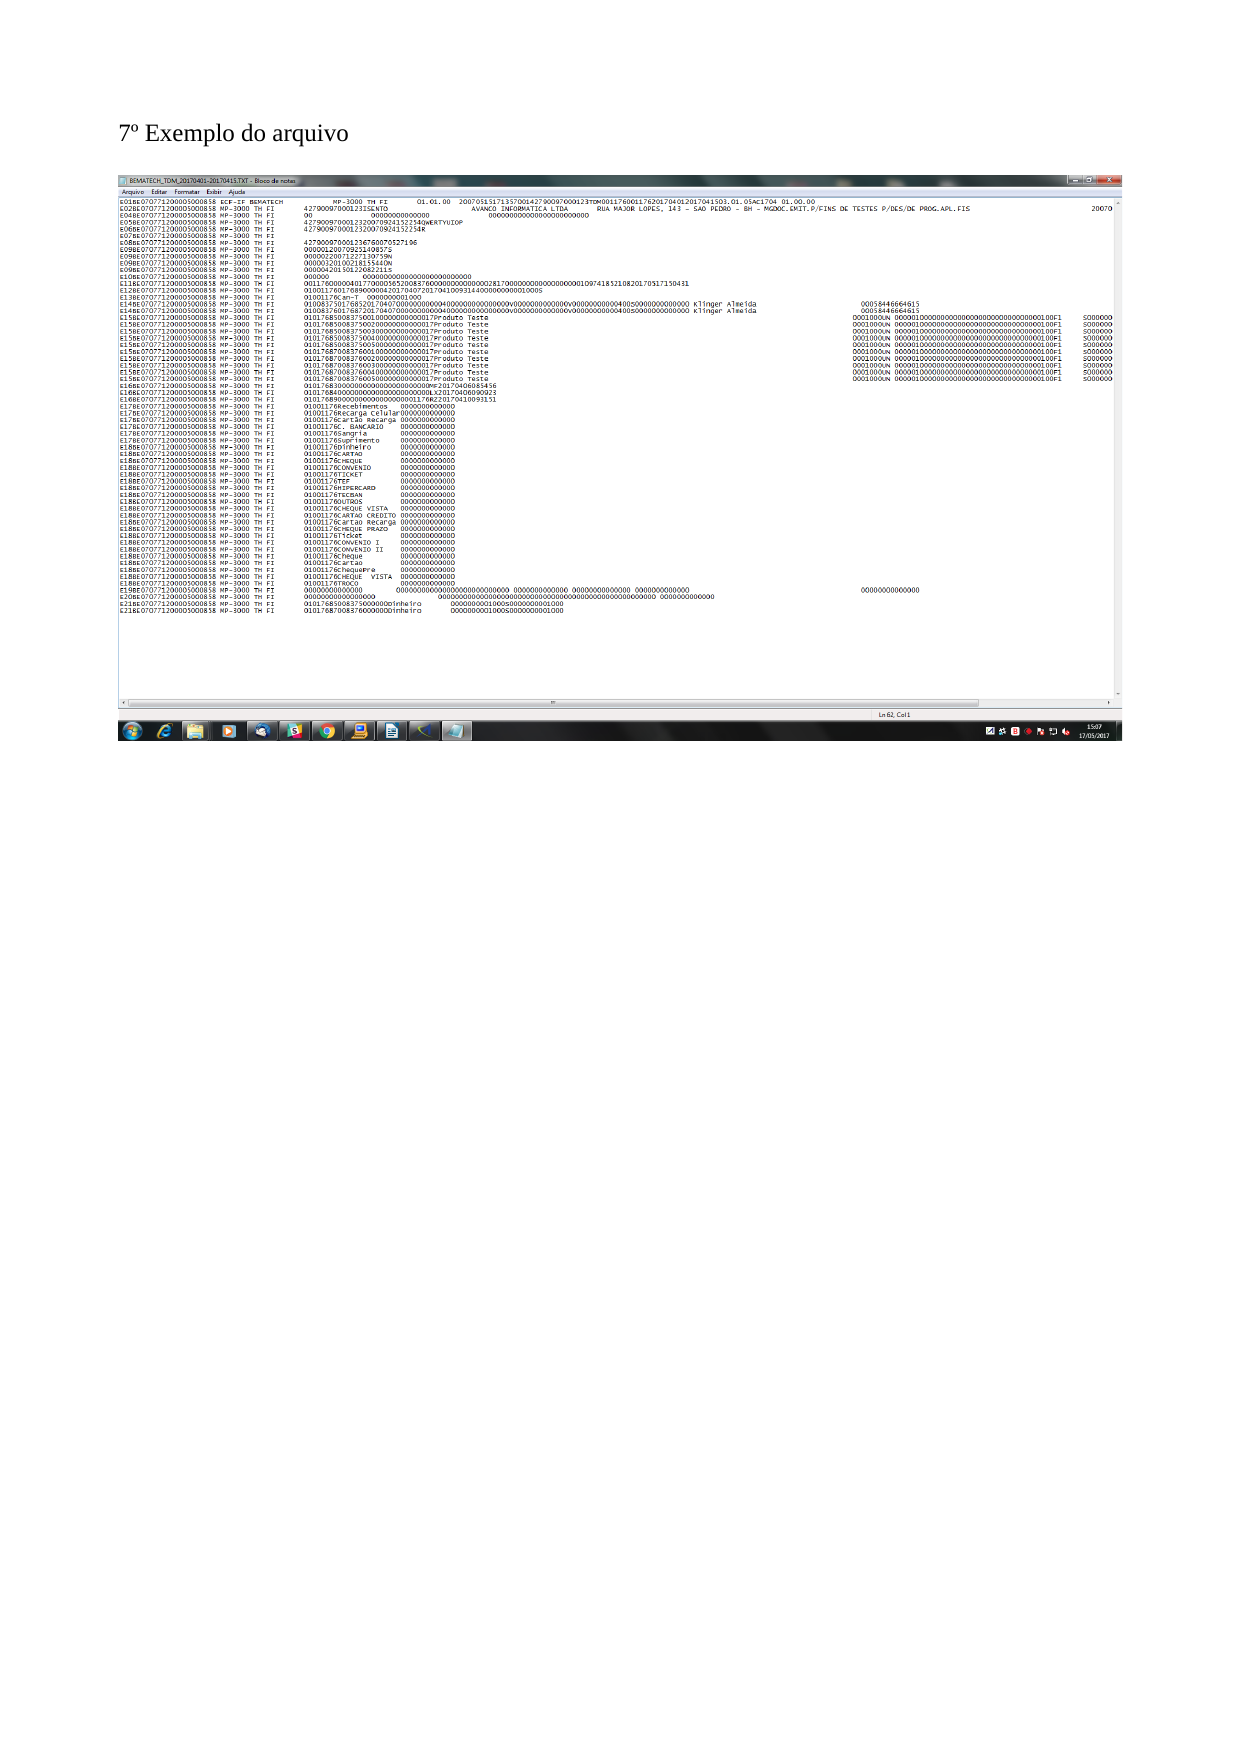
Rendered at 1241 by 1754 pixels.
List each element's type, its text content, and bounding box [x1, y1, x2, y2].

picture [118, 175, 1123, 741]
text 7º Exemplo do arquivo [118, 118, 1122, 147]
